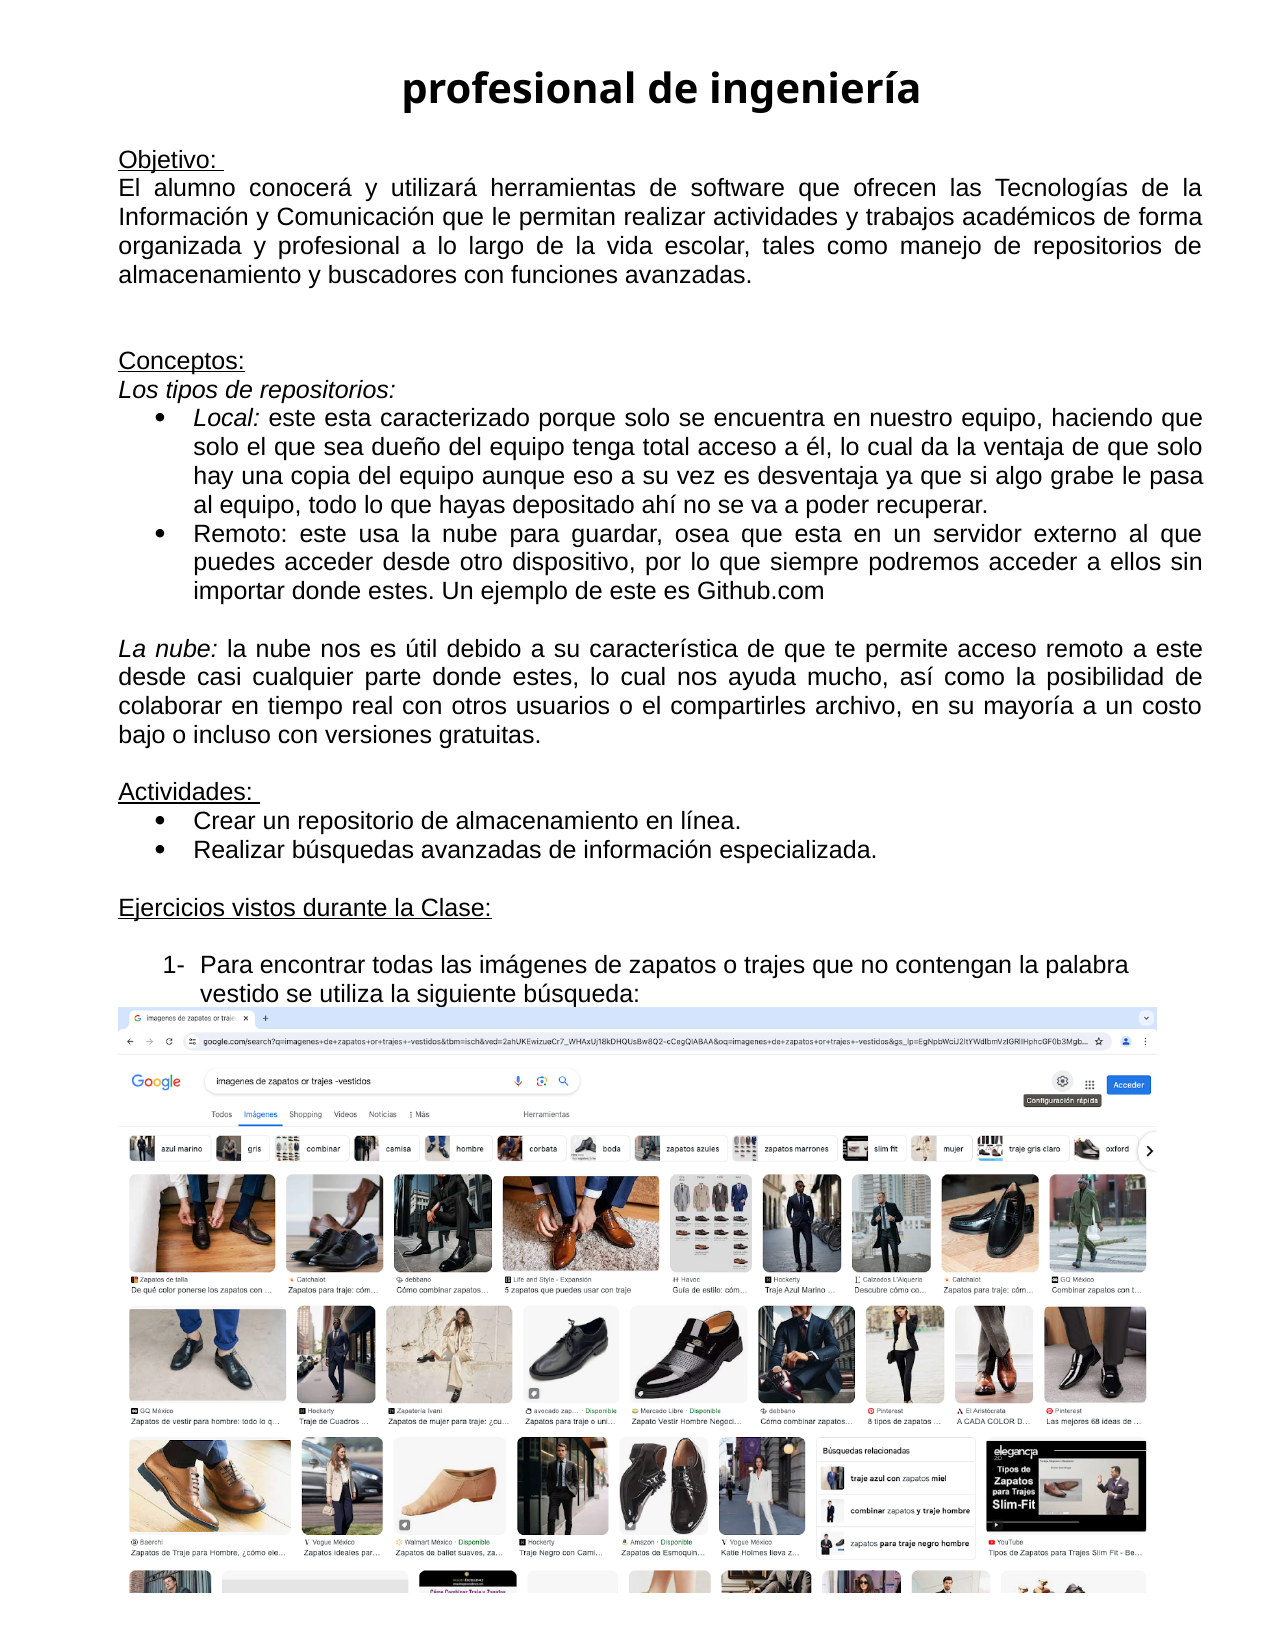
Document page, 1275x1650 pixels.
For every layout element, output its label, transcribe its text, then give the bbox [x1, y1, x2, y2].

list Local: este esta caracterizado porque solo se encuentra en nuestro equipo, haciendo que solo el que sea dueño del equipo tenga total acceso a él, lo cual da la ventaja de que solo hay una copia del equipo aunque eso a su vez es desventaja ya que si algo grabe le pasa al equipo, todo lo que hayas depositado ahí no se va a poder recuperar. [156, 403, 1205, 518]
text profesional de ingeniería [118, 59, 1205, 116]
list Realizar búsquedas avanzadas de información especializada. [156, 835, 1205, 864]
text Objetivo: [118, 145, 1205, 173]
text El alumno conocerá y utilizará herramientas de software que ofrecen las Tecnologías de la Información y Comunicación que le permitan realizar actividades y trabajos académicos de forma organizada y profesional a lo largo de la vida escolar, tales como manejo de repositorios de almacenamiento y buscadores con funciones avanzadas. [118, 173, 1205, 288]
text Actividades: [118, 777, 1205, 806]
text La nube: la nube nos es útil debido a su característica de que te permite acceso remoto a este desde casi cualquier parte donde estes, lo cual nos ayuda mucho, así como la posibilidad de colaborar en tiempo real con otros usuarios o el compartirles archivo, en su mayoría a un costo bajo o incluso con versiones gratuitas. [118, 634, 1205, 749]
text Ejercicios vistos durante la Clase: [118, 893, 1205, 921]
text Conceptos: [118, 346, 1205, 375]
list Crear un repositorio de almacenamiento en línea. [156, 806, 1205, 835]
text Los tipos de repositorios: [118, 375, 1205, 403]
list Para encontrar todas las imágenes de zapatos o trajes que no contengan la palabra vestido se utiliza la siguiente búsqueda: [162, 950, 1205, 1008]
list Remoto: este usa la nube para guardar, osea que esta en un servidor externo al que puedes acceder desde otro dispositivo, por lo que siempre podremos acceder a ellos sin importar donde estes. Un ejemplo de este es Github.com [156, 518, 1205, 605]
